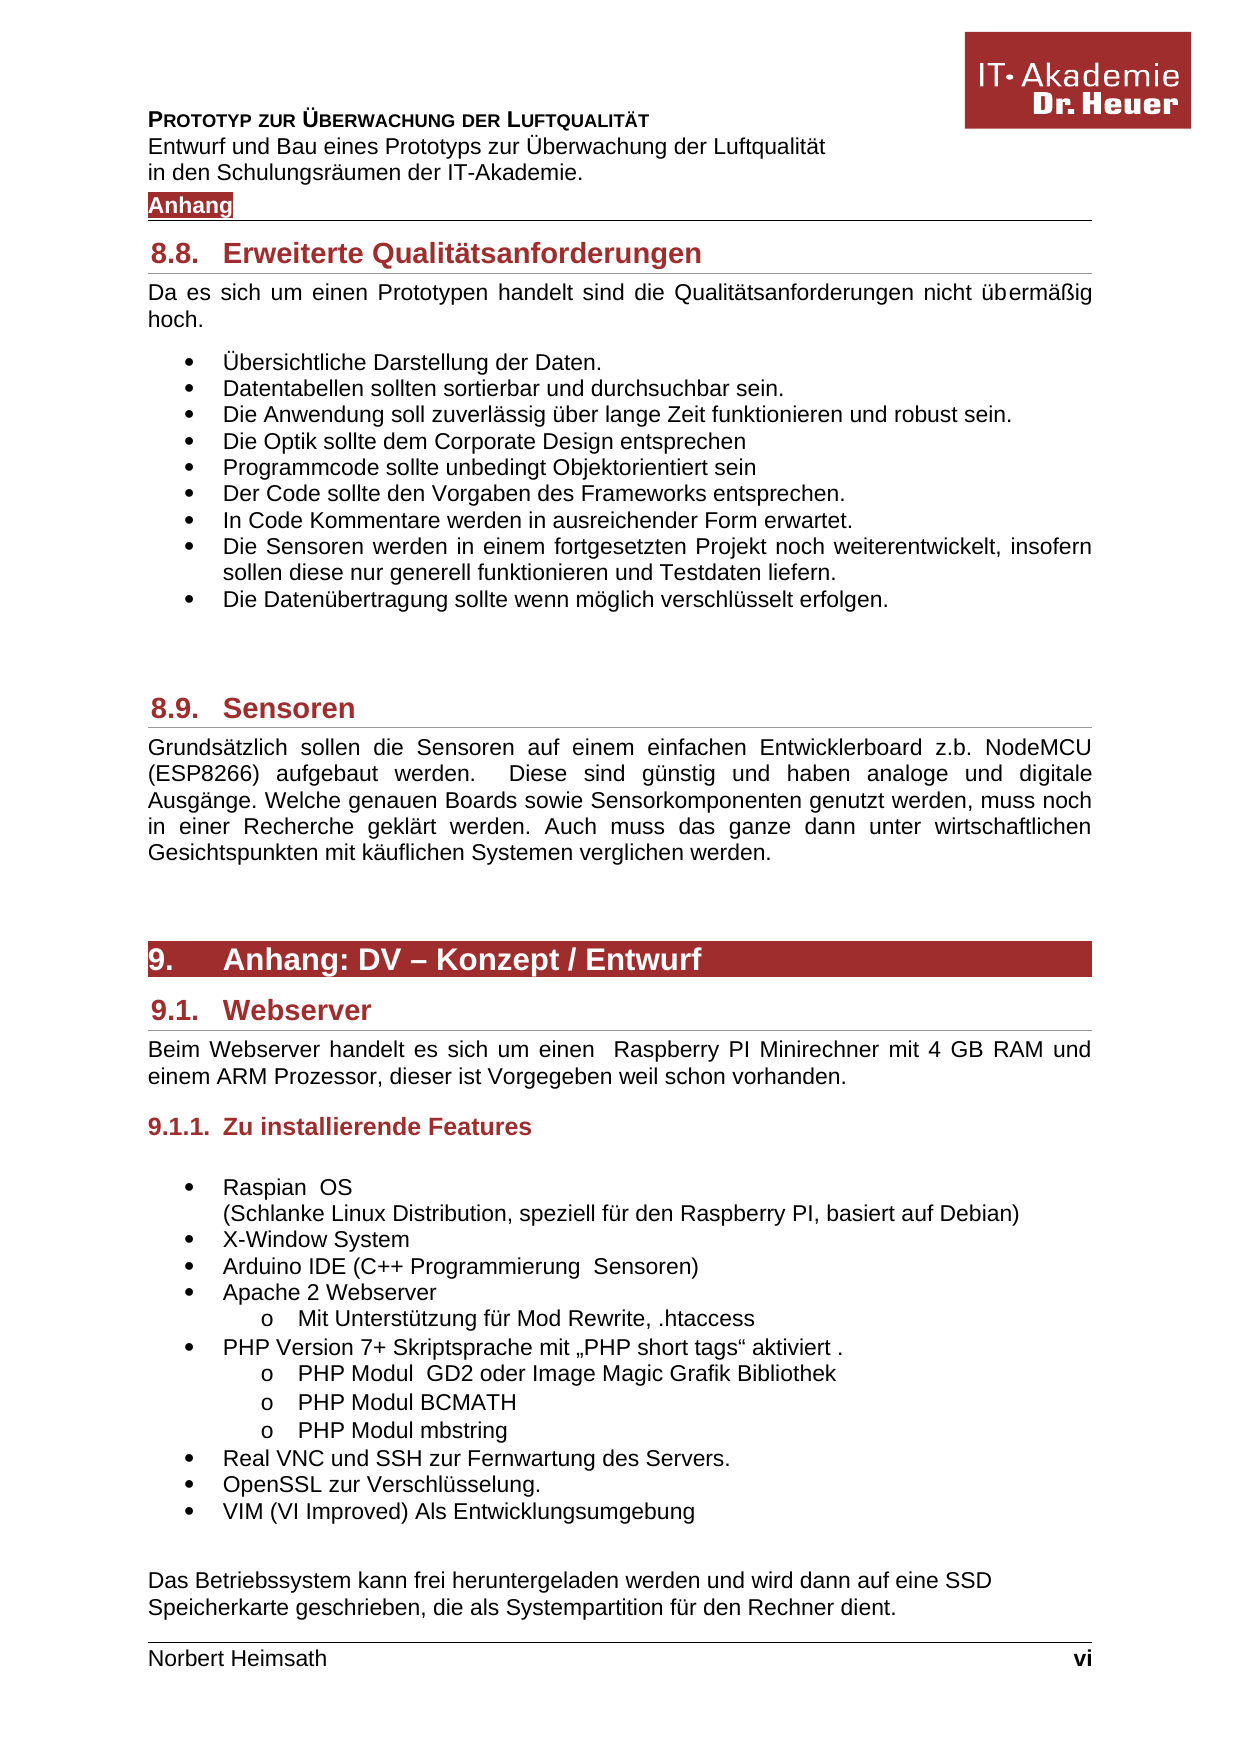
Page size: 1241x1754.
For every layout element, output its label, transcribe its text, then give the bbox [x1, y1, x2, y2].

list PHP Version 7+ Skriptsprache mit „PHP short tags“ aktiviert . [185, 1334, 1092, 1360]
list Übersichtliche Darstellung der Daten. [185, 348, 1092, 375]
subtitle Erweiterte Qualitätsanforderungen [148, 233, 1092, 273]
list Die Optik sollte dem Corporate Design entsprechen [185, 428, 1092, 454]
list In Code Kommentare werden in ausreichender Form erwartet. [185, 507, 1092, 533]
list PHP Modul mbstring [260, 1417, 1092, 1445]
list Der Code sollte den Vorgaben des Frameworks entsprechen. [185, 480, 1092, 507]
list PHP Modul BCMATH [260, 1388, 1092, 1417]
subtitle Sensoren [148, 688, 1092, 727]
text Beim Webserver handelt es sich um einen Raspberry PI Minirechner mit 4 GB RAM und einem ARM Prozessor, dieser ist Vorgegeben weil schon vorhanden. [148, 1036, 1092, 1089]
text Das Betriebssystem kann frei heruntergeladen werden und wird dann auf eine SSD Speicherkarte geschrieben, die als Systempartition für den Rechner dient. [148, 1567, 1092, 1620]
text Da es sich um einen Prototypen handelt sind die Qualitätsanforderungen nicht übermäßig hoch. [148, 279, 1092, 332]
list Apache 2 Webserver [185, 1279, 1092, 1305]
list OpenSSL zur Verschlüsselung. [185, 1471, 1092, 1498]
list Mit Unterstützung für Mod Rewrite, .htaccess [260, 1305, 1092, 1334]
subtitle Zu installierende Features [148, 1112, 1092, 1141]
list VIM (VI Improved) Als Entwicklungsumgebung [185, 1498, 1092, 1524]
list Programmcode sollte unbedingt Objektorientiert sein [185, 454, 1092, 480]
subtitle Webserver [148, 990, 1092, 1030]
list Die Sensoren werden in einem fortgesetzten Projekt noch weiterentwickelt, insofern sollen diese nur generell funktionieren und Testdaten liefern. [185, 533, 1092, 586]
list Real VNC und SSH zur Fernwartung des Servers. [185, 1445, 1092, 1471]
list X-Window System [185, 1226, 1092, 1253]
list Die Datenübertragung sollte wenn möglich verschlüsselt erfolgen. [185, 586, 1092, 612]
list PHP Modul GD2 oder Image Magic Grafik Bibliothek [260, 1360, 1092, 1388]
text Grundsätzlich sollen die Sensoren auf einem einfachen Entwicklerboard z.b. NodeMCU (ESP8266) aufgebaut werden. Diese sind günstig und haben analoge und digitale Ausgänge. Welche genauen Boards sowie Sensorkomponenten genutzt werden, muss noch in einer Recherche geklärt werden. Auch muss das ganze dann unter wirtschaftlichen Gesichtspunkten mit käuflichen Systemen verglichen werden. [148, 734, 1092, 866]
list Arduino IDE (C++ Programmierung Sensoren) [185, 1253, 1092, 1279]
list Die Anwendung soll zuverlässig über lange Zeit funktionieren und robust sein. [185, 401, 1092, 428]
subtitle Anhang: DV – Konzept / Entwurf [148, 941, 1092, 977]
list Datentabellen sollten sortierbar und durchsuchbar sein. [185, 375, 1092, 401]
list Raspian OS (Schlanke Linux Distribution, speziell für den Raspberry PI, basiert auf Debian) [185, 1174, 1092, 1226]
